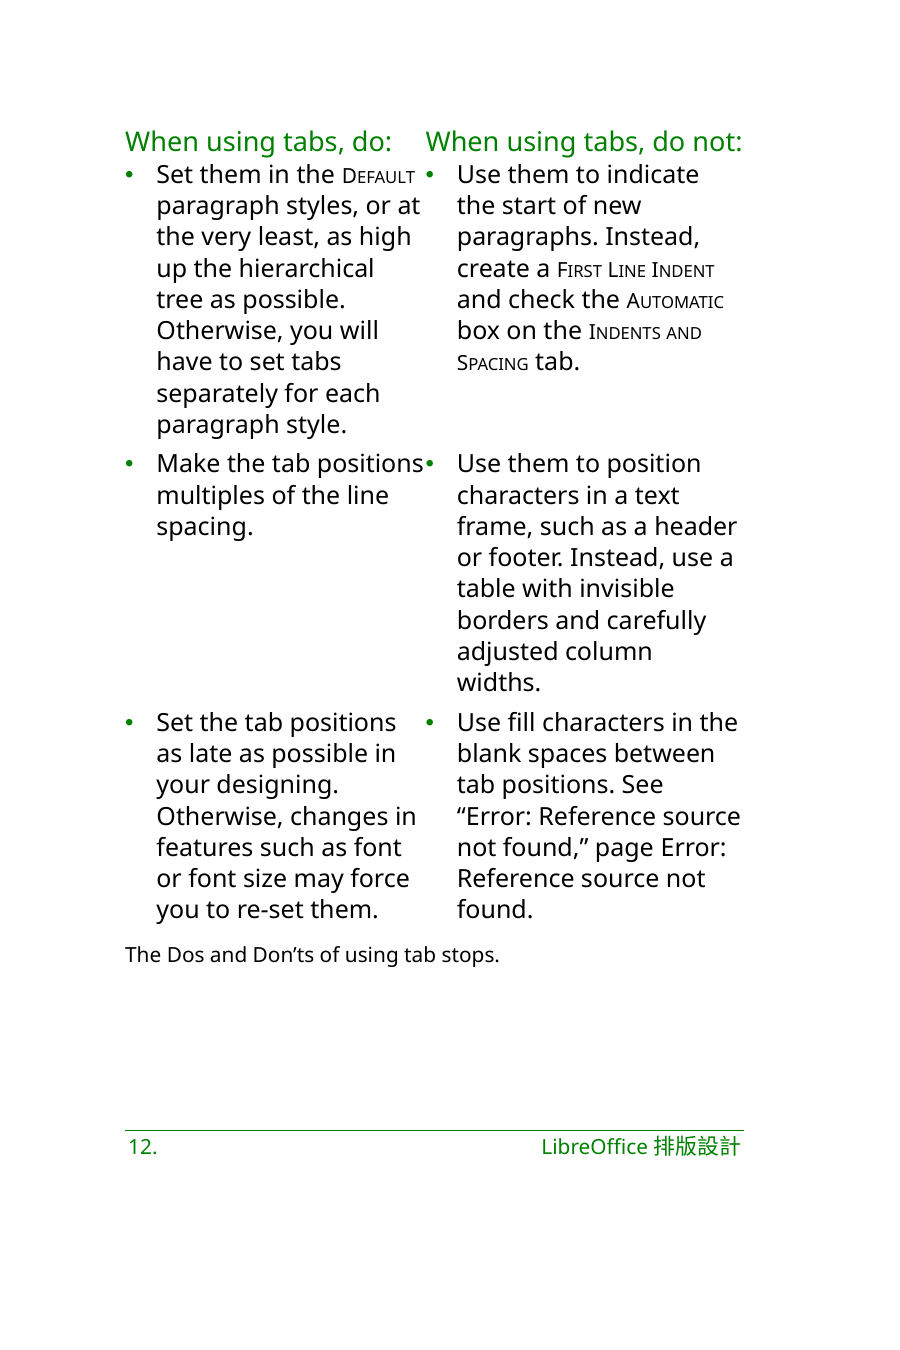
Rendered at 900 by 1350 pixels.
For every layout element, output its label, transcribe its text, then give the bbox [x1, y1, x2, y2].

table_cell Use them to indicate the start of new paragraphs. Instead, create a First Line Indent and check the Automatic box on the Indents and Spacing tab. [425, 158, 744, 448]
table_cell Set the tab positions as late as possible in your designing. Otherwise, changes in features such as font or font size may force you to re-set them. [125, 706, 425, 933]
table_cell Set them in the Default paragraph styles, or at the very least, as high up the hierarchical tree as possible. Otherwise, you will have to set tabs separately for each paragraph style. [125, 158, 425, 448]
table_header When using tabs, do not: [425, 125, 744, 158]
table_cell Use fill characters in the blank spaces between tab positions. See “Error: Reference source not found,” page Error: Reference source not found. [425, 706, 744, 933]
table_header When using tabs, do: [125, 125, 425, 158]
table_cell Make the tab positions multiples of the line spacing. [125, 448, 425, 706]
table_cell The Dos and Don’ts of using tab stops. [125, 933, 744, 968]
table_cell Use them to position characters in a text frame, such as a header or footer. Instead, use a table with invisible borders and carefully adjusted column widths. [425, 448, 744, 706]
